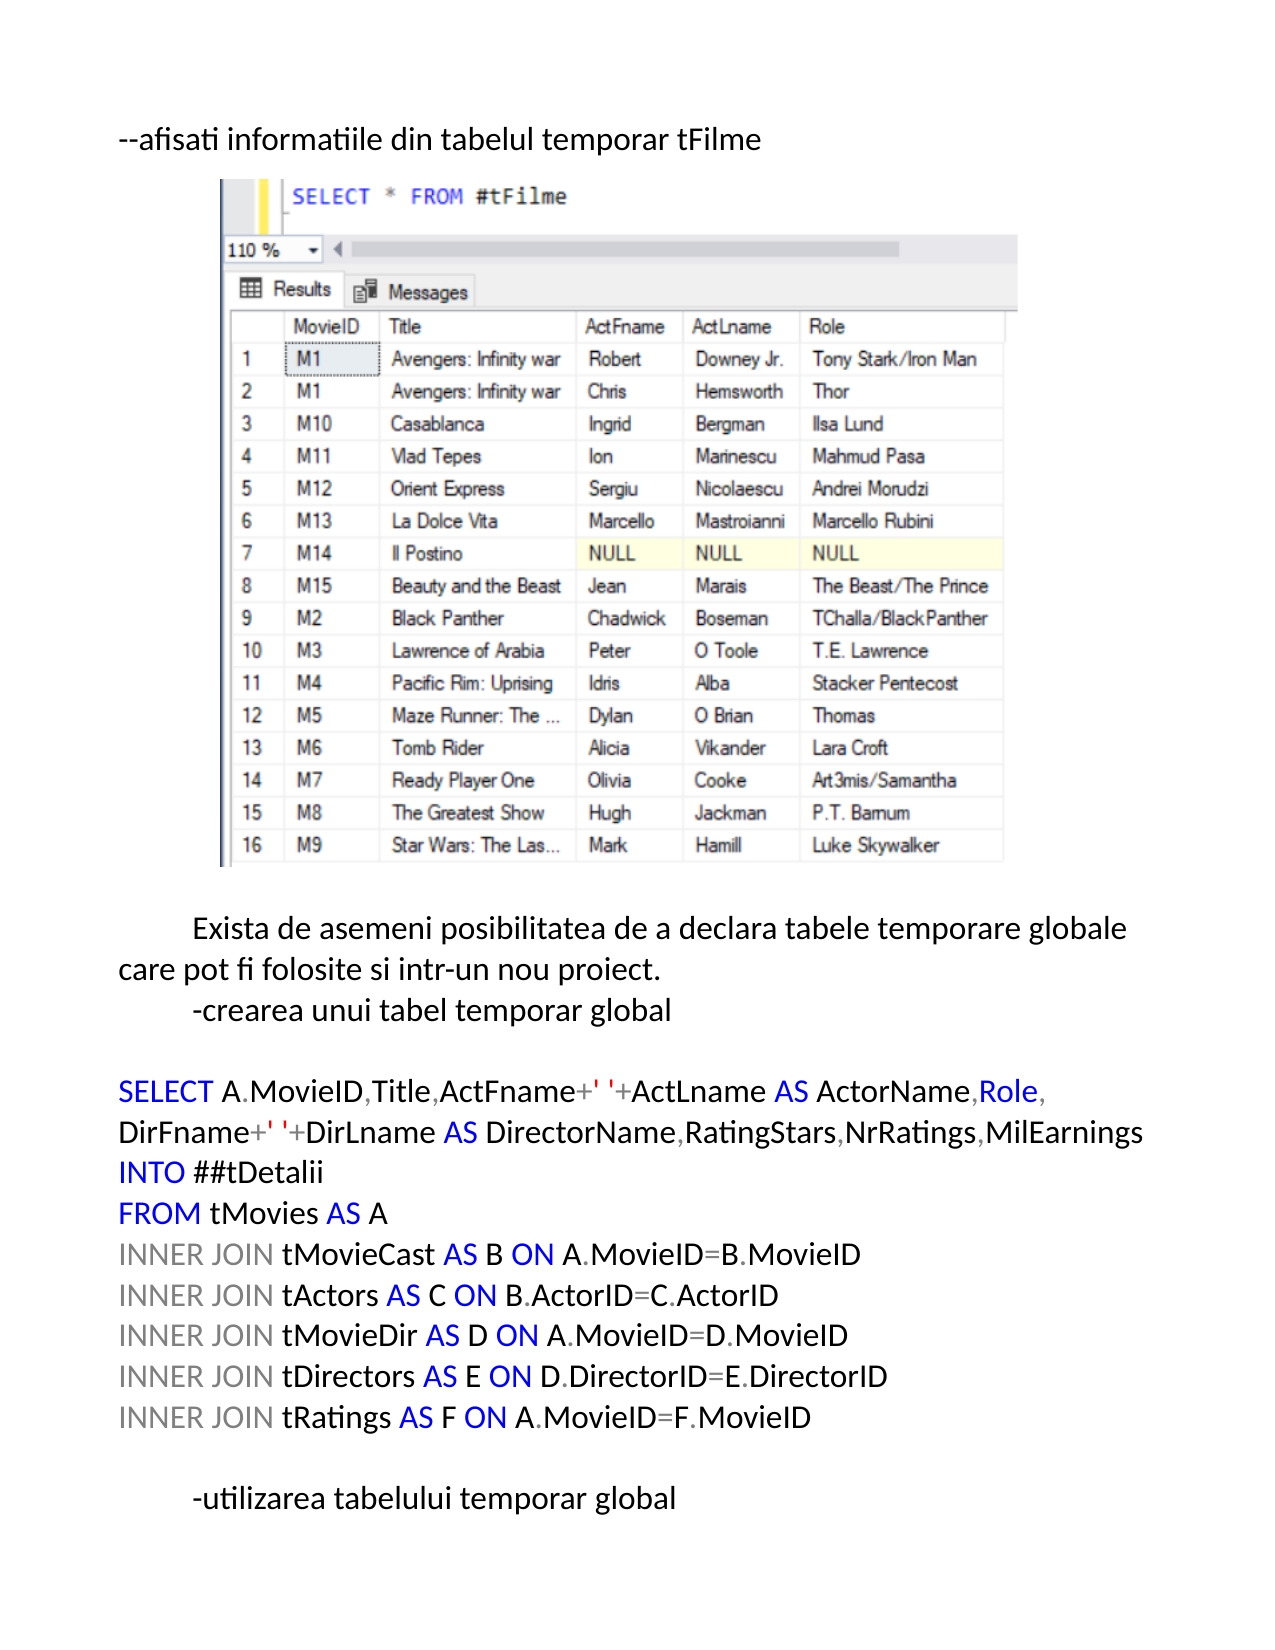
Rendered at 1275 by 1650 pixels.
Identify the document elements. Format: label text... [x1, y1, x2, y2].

text INNER JOIN tMovieDir AS D ON A.MovieID=D.MovieID [118, 1314, 1157, 1355]
text --afisati informatiile din tabelul temporar tFilme [118, 118, 1157, 159]
text Exista de asemeni posibilitatea de a declara tabele temporare globale care pot fi folosite si intr-un nou proiect. [118, 907, 1157, 989]
text INNER JOIN tMovieCast AS B ON A.MovieID=B.MovieID [118, 1233, 1157, 1274]
text INNER JOIN tDirectors AS E ON D.DirectorID=E.DirectorID [118, 1355, 1157, 1396]
text SELECT A.MovieID,Title,ActFname+' '+ActLname AS ActorName,Role, [118, 1070, 1157, 1111]
text INNER JOIN tRatings AS F ON A.MovieID=F.MovieID [118, 1396, 1157, 1437]
text INNER JOIN tActors AS C ON B.ActorID=C.ActorID [118, 1274, 1157, 1314]
text -crearea unui tabel temporar global [118, 989, 1157, 1029]
text DirFname+' '+DirLname AS DirectorName,RatingStars,NrRatings,MilEarnings [118, 1111, 1157, 1152]
picture [220, 179, 1018, 867]
text FROM tMovies AS A [118, 1192, 1157, 1233]
text INTO ##tDetalii [118, 1152, 1157, 1192]
text -utilizarea tabelului temporar global [118, 1477, 1157, 1518]
